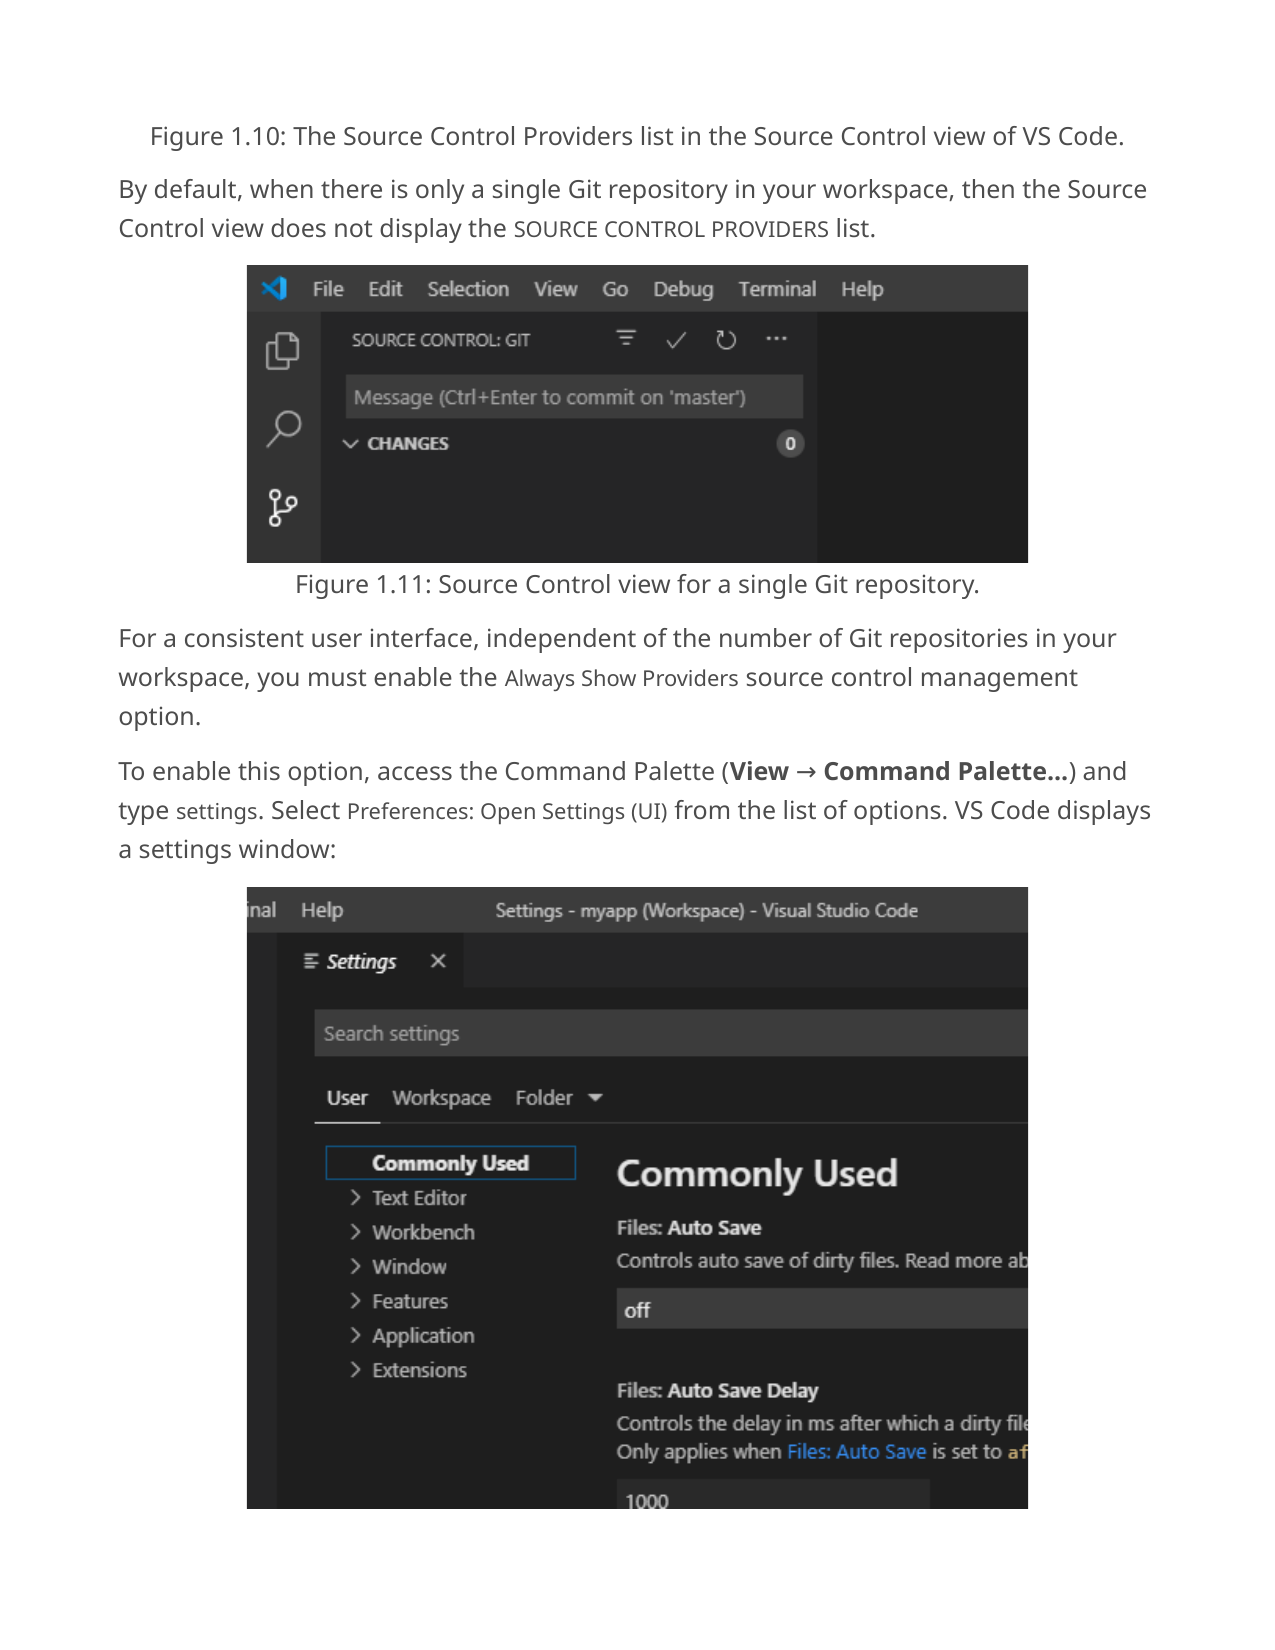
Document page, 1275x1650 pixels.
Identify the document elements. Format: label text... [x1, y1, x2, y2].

text Figure 1.10: The Source Control Providers list in the Source Control view of VS Code. [118, 118, 1157, 152]
text Figure 1.11: Source Control view for a single Git repository. [118, 567, 1157, 601]
picture [246, 887, 1029, 1509]
text To enable this option, access the Command Palette (View → Command Palette...) and type settings. Select Preferences: Open Settings (UI) from the list of options. VS Code displays a settings window: [118, 754, 1157, 866]
text For a consistent user interface, independent of the number of Git repositories in your workspace, you must enable the Always Show Providers source control management option. [118, 621, 1157, 733]
text By default, when there is only a single Git repository in your workspace, then the Source Control view does not display the SOURCE CONTROL PROVIDERS list. [118, 172, 1157, 245]
picture [246, 265, 1029, 563]
